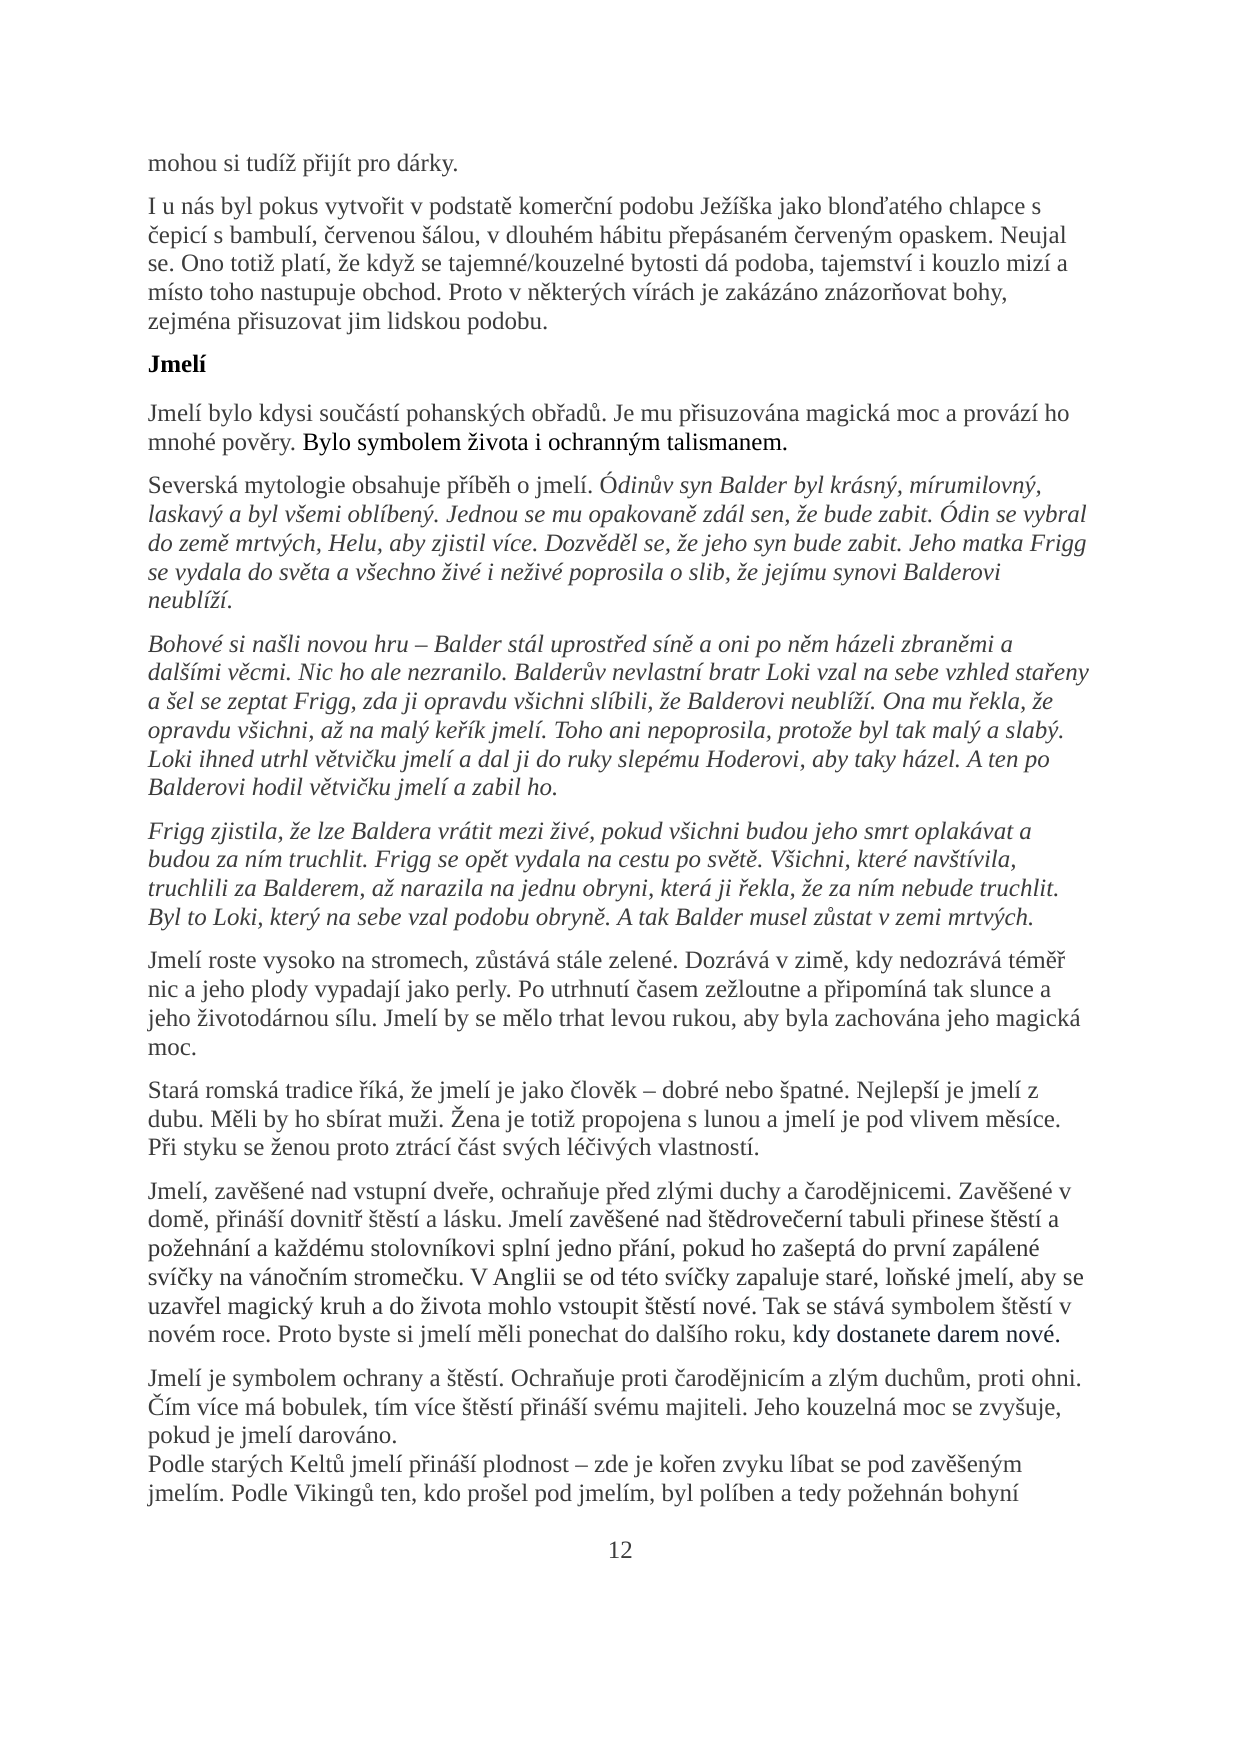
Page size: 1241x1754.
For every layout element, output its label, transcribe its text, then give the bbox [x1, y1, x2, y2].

text Jmelí, zavěšené nad vstupní dveře, ochraňuje před zlými duchy a čarodějnicemi. Zavěšené v domě, přináší dovnitř štěstí a lásku. Jmelí zavěšené nad štědrovečerní tabuli přinese štěstí a požehnání a každému stolovníkovi splní jedno přání, pokud ho zašeptá do první zapálené svíčky na vánočním stromečku. V Anglii se od této svíčky zapaluje staré, loňské jmelí, aby se uzavřel magický kruh a do života mohlo vstoupit štěstí nové. Tak se stává symbolem štěstí v novém roce. Proto byste si jmelí měli ponechat do dalšího roku, kdy dostanete darem nové. [148, 1176, 1093, 1348]
text Jmelí bylo kdysi součástí pohanských obřadů. Je mu přisuzována magická moc a provází ho mnohé pověry. Bylo symbolem života i ochranným talismanem. [148, 398, 1093, 456]
text Jmelí [148, 349, 1093, 378]
text mohou si tudíž přijít pro dárky. [148, 148, 1093, 176]
text 12 [148, 1535, 1093, 1564]
text Frigg zjistila, že lze Baldera vrátit mezi živé, pokud všichni budou jeho smrt oplakávat a budou za ním truchlit. Frigg se opět vydala na cestu po světě. Všichni, které navštívila, truchlili za Balderem, až narazila na jednu obryni, která ji řekla, že za ním nebude truchlit. Byl to Loki, který na sebe vzal podobu obryně. A tak Balder musel zůstat v zemi mrtvých. [148, 816, 1093, 931]
text Podle starých Keltů jmelí přináší plodnost – zde je kořen zvyku líbat se pod zavěšeným jmelím. Podle Vikingů ten, kdo prošel pod jmelím, byl políben a tedy požehnán bohyní [148, 1449, 1093, 1507]
text Jmelí roste vysoko na stromech, zůstává stále zelené. Dozrává v zimě, kdy nedozrává téměř nic a jeho plody vypadají jako perly. Po utrhnutí časem zežloutne a připomíná tak slunce a jeho životodárnou sílu. Jmelí by se mělo trhat levou rukou, aby byla zachována jeho magická moc. [148, 945, 1093, 1060]
text Severská mytologie obsahuje příběh o jmelí. Ódinův syn Balder byl krásný, mírumilovný, laskavý a byl všemi oblíbený. Jednou se mu opakovaně zdál sen, že bude zabit. Ódin se vybral do země mrtvých, Helu, aby zjistil více. Dozvěděl se, že jeho syn bude zabit. Jeho matka Frigg se vydala do světa a všechno živé i neživé poprosila o slib, že jejímu synovi Balderovi neublíží. [148, 470, 1093, 614]
text I u nás byl pokus vytvořit v podstatě komerční podobu Ježíška jako blonďatého chlapce s čepicí s bambulí, červenou šálou, v dlouhém hábitu přepásaném červeným opaskem. Neujal se. Ono totiž platí, že když se tajemné/kouzelné bytosti dá podoba, tajemství i kouzlo mizí a místo toho nastupuje obchod. Proto v některých vírách je zakázáno znázorňovat bohy, zejména přisuzovat jim lidskou podobu. [148, 191, 1093, 335]
text Jmelí je symbolem ochrany a štěstí. Ochraňuje proti čarodějnicím a zlým duchům, proti ohni. Čím více má bobulek, tím více štěstí přináší svému majiteli. Jeho kouzelná moc se zvyšuje, pokud je jmelí darováno. [148, 1363, 1093, 1449]
text Stará romská tradice říká, že jmelí je jako člověk – dobré nebo špatné. Nejlepší je jmelí z dubu. Měli by ho sbírat muži. Žena je totiž propojena s lunou a jmelí je pod vlivem měsíce. Při styku se ženou proto ztrácí část svých léčivých vlastností. [148, 1075, 1093, 1161]
text Bohové si našli novou hru – Balder stál uprostřed síně a oni po něm házeli zbraněmi a dalšími věcmi. Nic ho ale nezranilo. Balderův nevlastní bratr Loki vzal na sebe vzhled stařeny a šel se zeptat Frigg, zda ji opravdu všichni slíbili, že Balderovi neublíží. Ona mu řekla, že opravdu všichni, až na malý keřík jmelí. Toho ani nepoprosila, protože byl tak malý a slabý. Loki ihned utrhl větvičku jmelí a dal ji do ruky slepému Hoderovi, aby taky házel. A ten po Balderovi hodil větvičku jmelí a zabil ho. [148, 629, 1093, 801]
